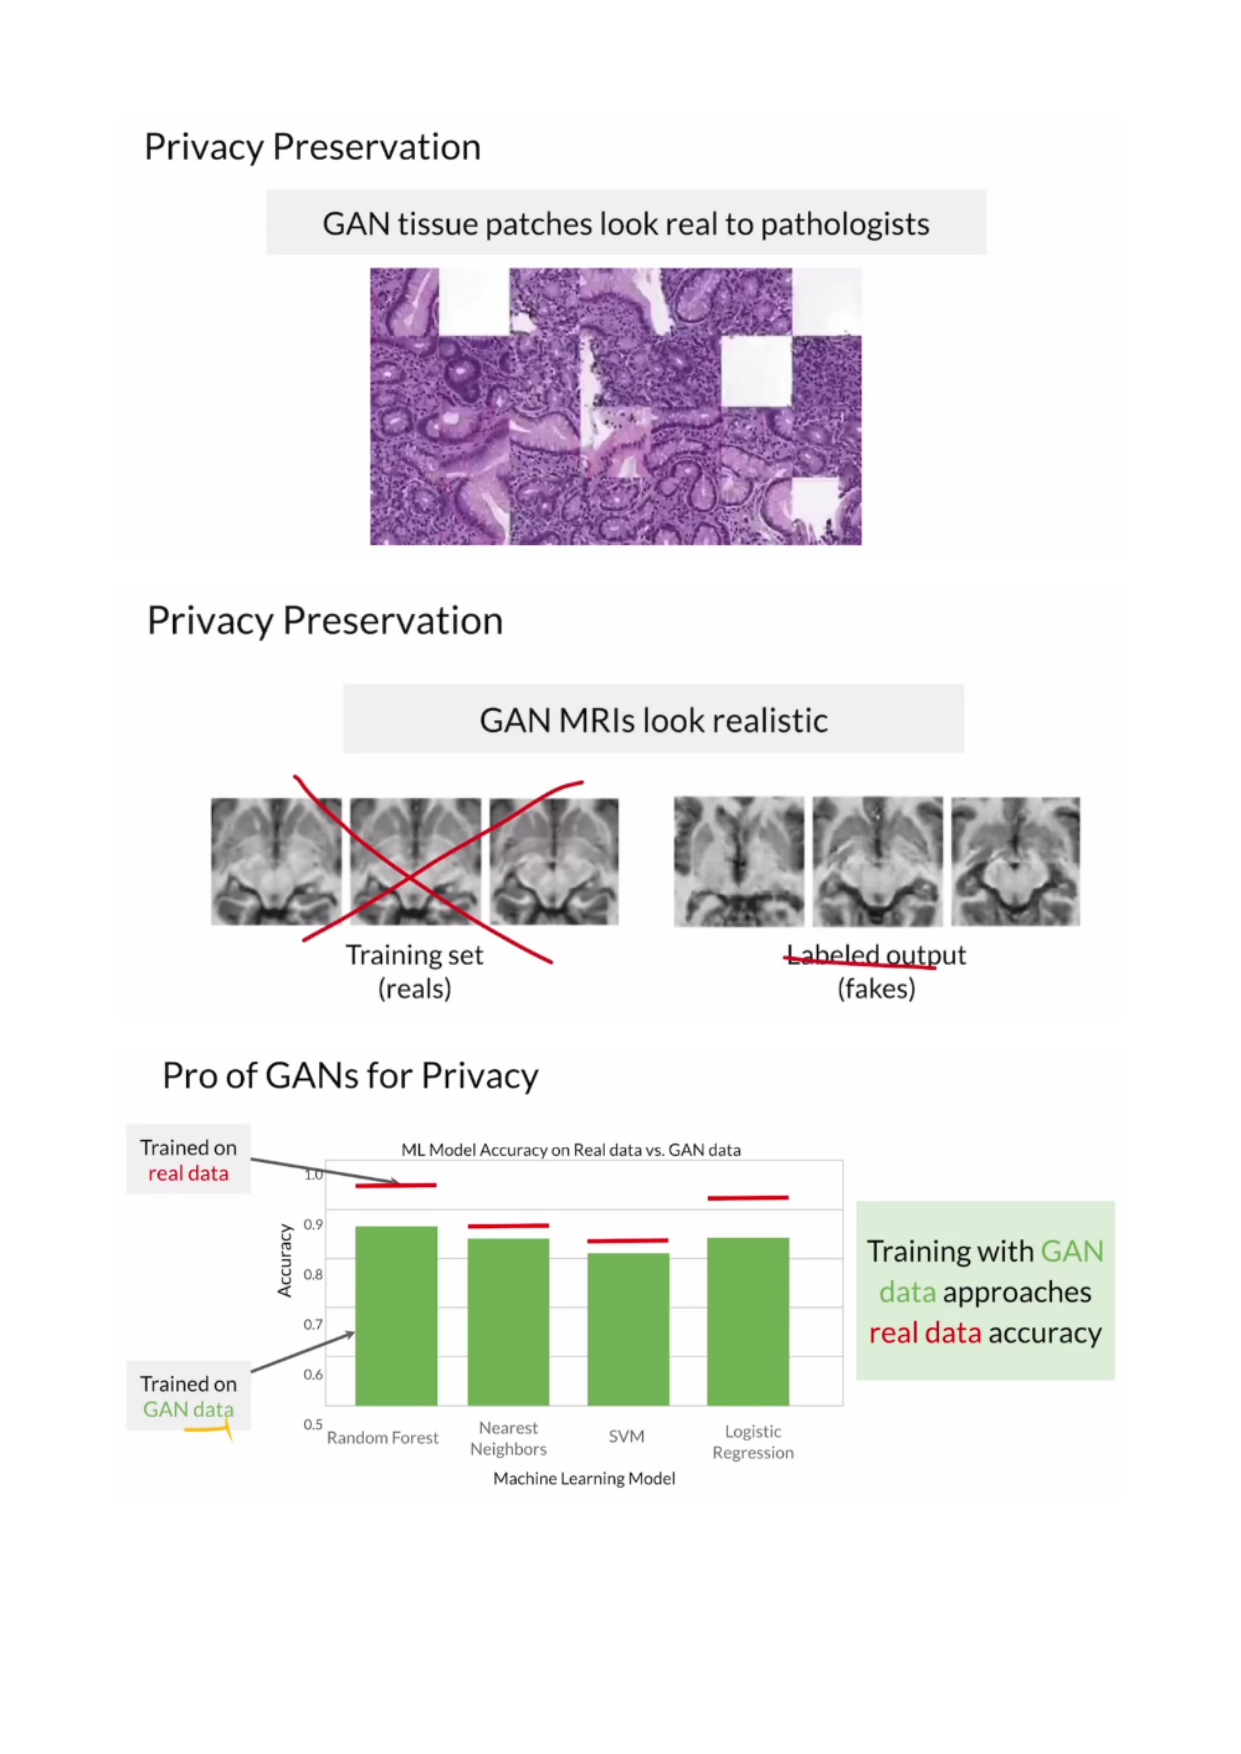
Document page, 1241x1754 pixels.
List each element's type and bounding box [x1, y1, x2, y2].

picture [118, 118, 1123, 558]
picture [118, 586, 1123, 1020]
picture [118, 1048, 1123, 1499]
